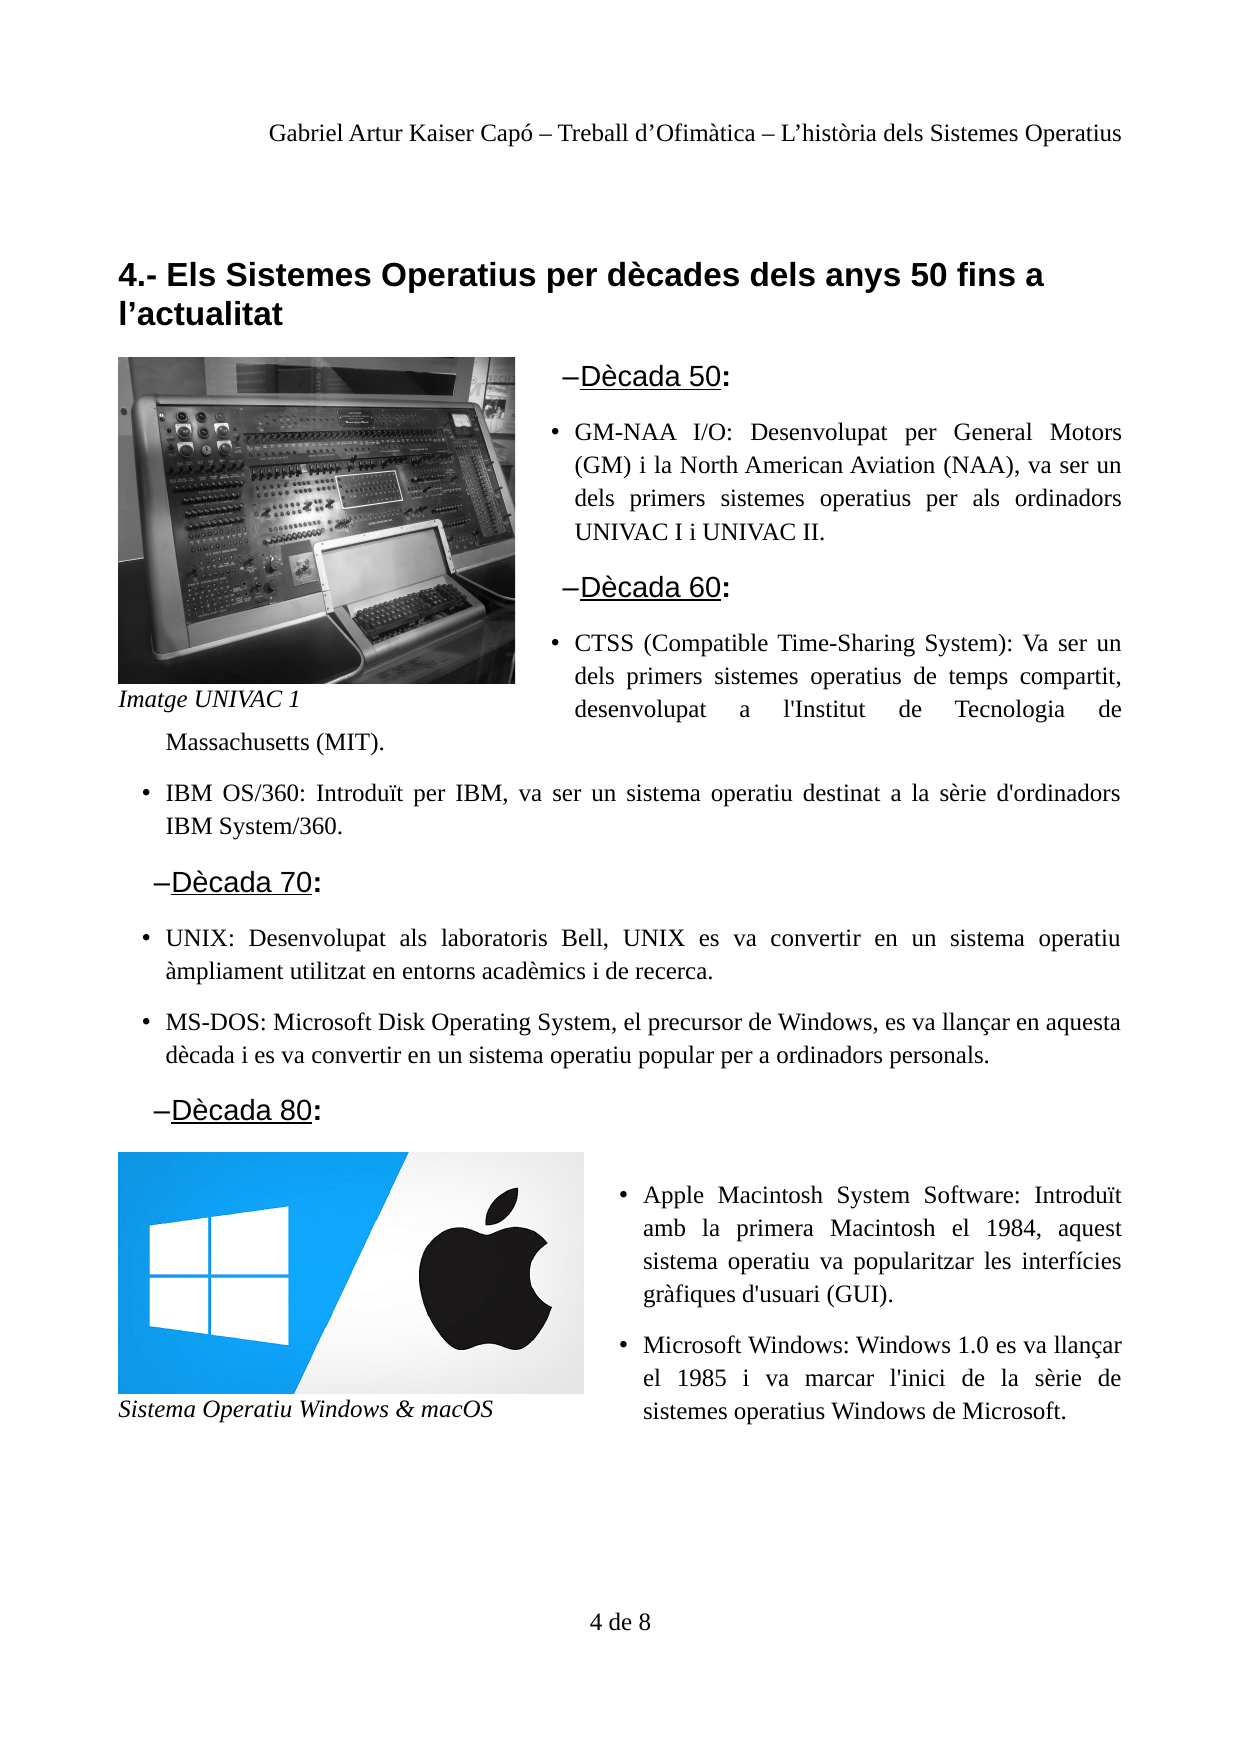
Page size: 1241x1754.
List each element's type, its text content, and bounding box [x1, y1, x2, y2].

subtitle Dècada 80: [153, 1093, 1122, 1127]
list Microsoft Windows: Windows 1.0 es va llançar el 1985 i va marcar l'inici de la sèrie de sistemes operatius Windows de Microsoft. [142, 1330, 1122, 1425]
list Apple Macintosh System Software: Introduït amb la primera Macintosh el 1984, aquest sistema operatiu va popularitzar les interfícies gràfiques d'usuari (GUI). [584, 1180, 1122, 1308]
picture [118, 1152, 584, 1394]
list Imatge UNIVAC 1 [118, 684, 515, 713]
text Sistema Operatiu Windows & macOS [118, 1394, 584, 1423]
subtitle Dècada 70: [153, 865, 1122, 898]
subtitle 4.- Els Sistemes Operatius per dècades dels anys 50 fins a l’actualitat [118, 255, 1122, 332]
list GM-NAA I/O: Desenvolupat per General Motors (GM) i la North American Aviation (NAA), va ser un dels primers sistemes operatius per als ordinadors UNIVAC I i UNIVAC II. [516, 417, 1122, 545]
list MS-DOS: Microsoft Disk Operating System, el precursor de Windows, es va llançar en aquesta dècada i es va convertir en un sistema operatiu popular per a ordinadors personals. [142, 1007, 1122, 1068]
list CTSS (Compatible Time-Sharing System): Va ser un dels primers sistemes operatius de temps compartit, desenvolupat a l'Institut de Tecnologia de Massachusetts (MIT). [142, 628, 1122, 756]
subtitle Dècada 60: [516, 570, 1122, 604]
subtitle Dècada 50: [516, 359, 1122, 393]
list IBM OS/360: Introduït per IBM, va ser un sistema operatiu destinat a la sèrie d'ordinadors IBM System/360. [142, 778, 1122, 840]
list UNIX: Desenvolupat als laboratoris Bell, UNIX es va convertir en un sistema operatiu àmpliament utilitzat en entorns acadèmics i de recerca. [142, 923, 1122, 984]
subtitle [118, 345, 515, 357]
